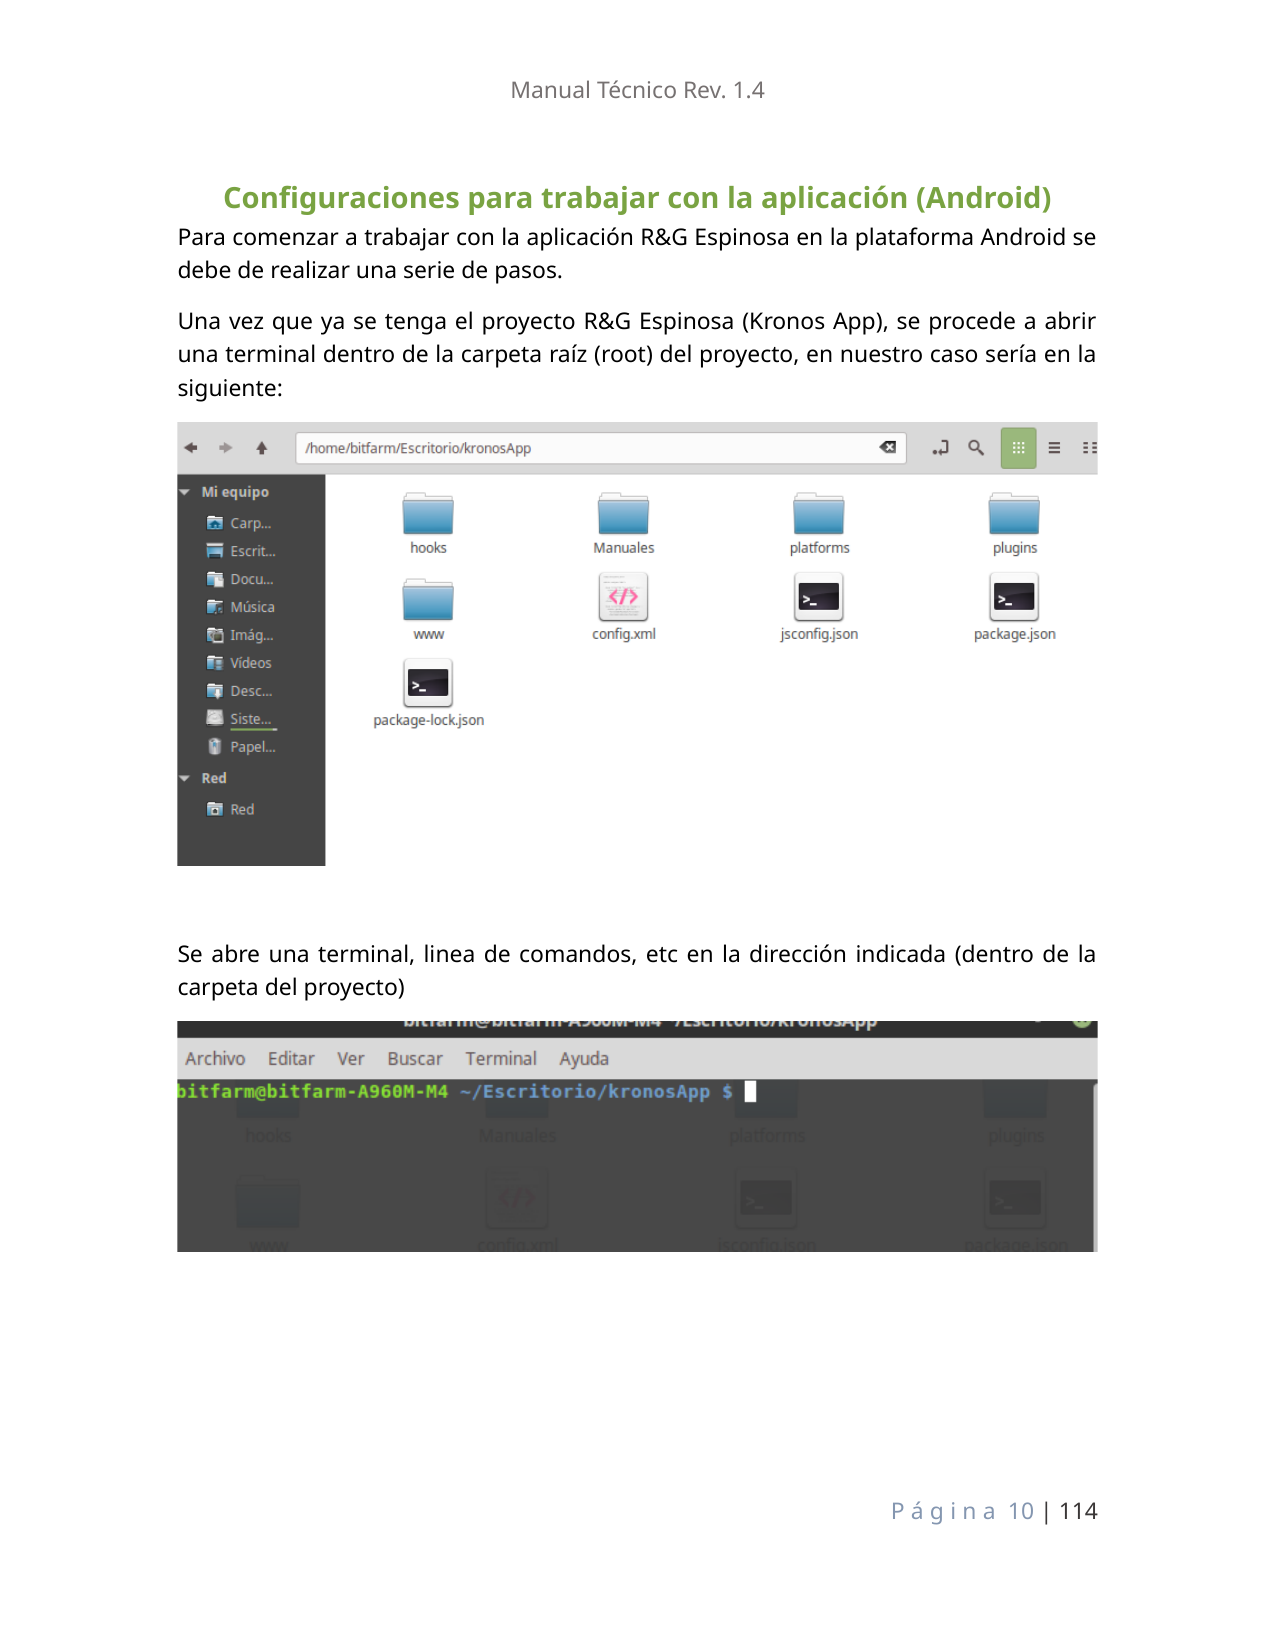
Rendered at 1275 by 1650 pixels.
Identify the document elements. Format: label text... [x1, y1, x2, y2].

text Para comenzar a trabajar con la aplicación R&G Espinosa en la plataforma Android se debe de realizar una serie de pasos. [177, 220, 1098, 285]
text Se abre una terminal, linea de comandos, etc en la dirección indicada (dentro de la carpeta del proyecto) [177, 937, 1098, 1002]
subtitle Configuraciones para trabajar con la aplicación (Android) [177, 178, 1098, 217]
picture [177, 422, 1098, 866]
text Una vez que ya se tenga el proyecto R&G Espinosa (Kronos App), se procede a abrir una terminal dentro de la carpeta raíz (root) del proyecto, en nuestro caso sería en la siguiente: [177, 304, 1098, 403]
picture [177, 1021, 1098, 1252]
